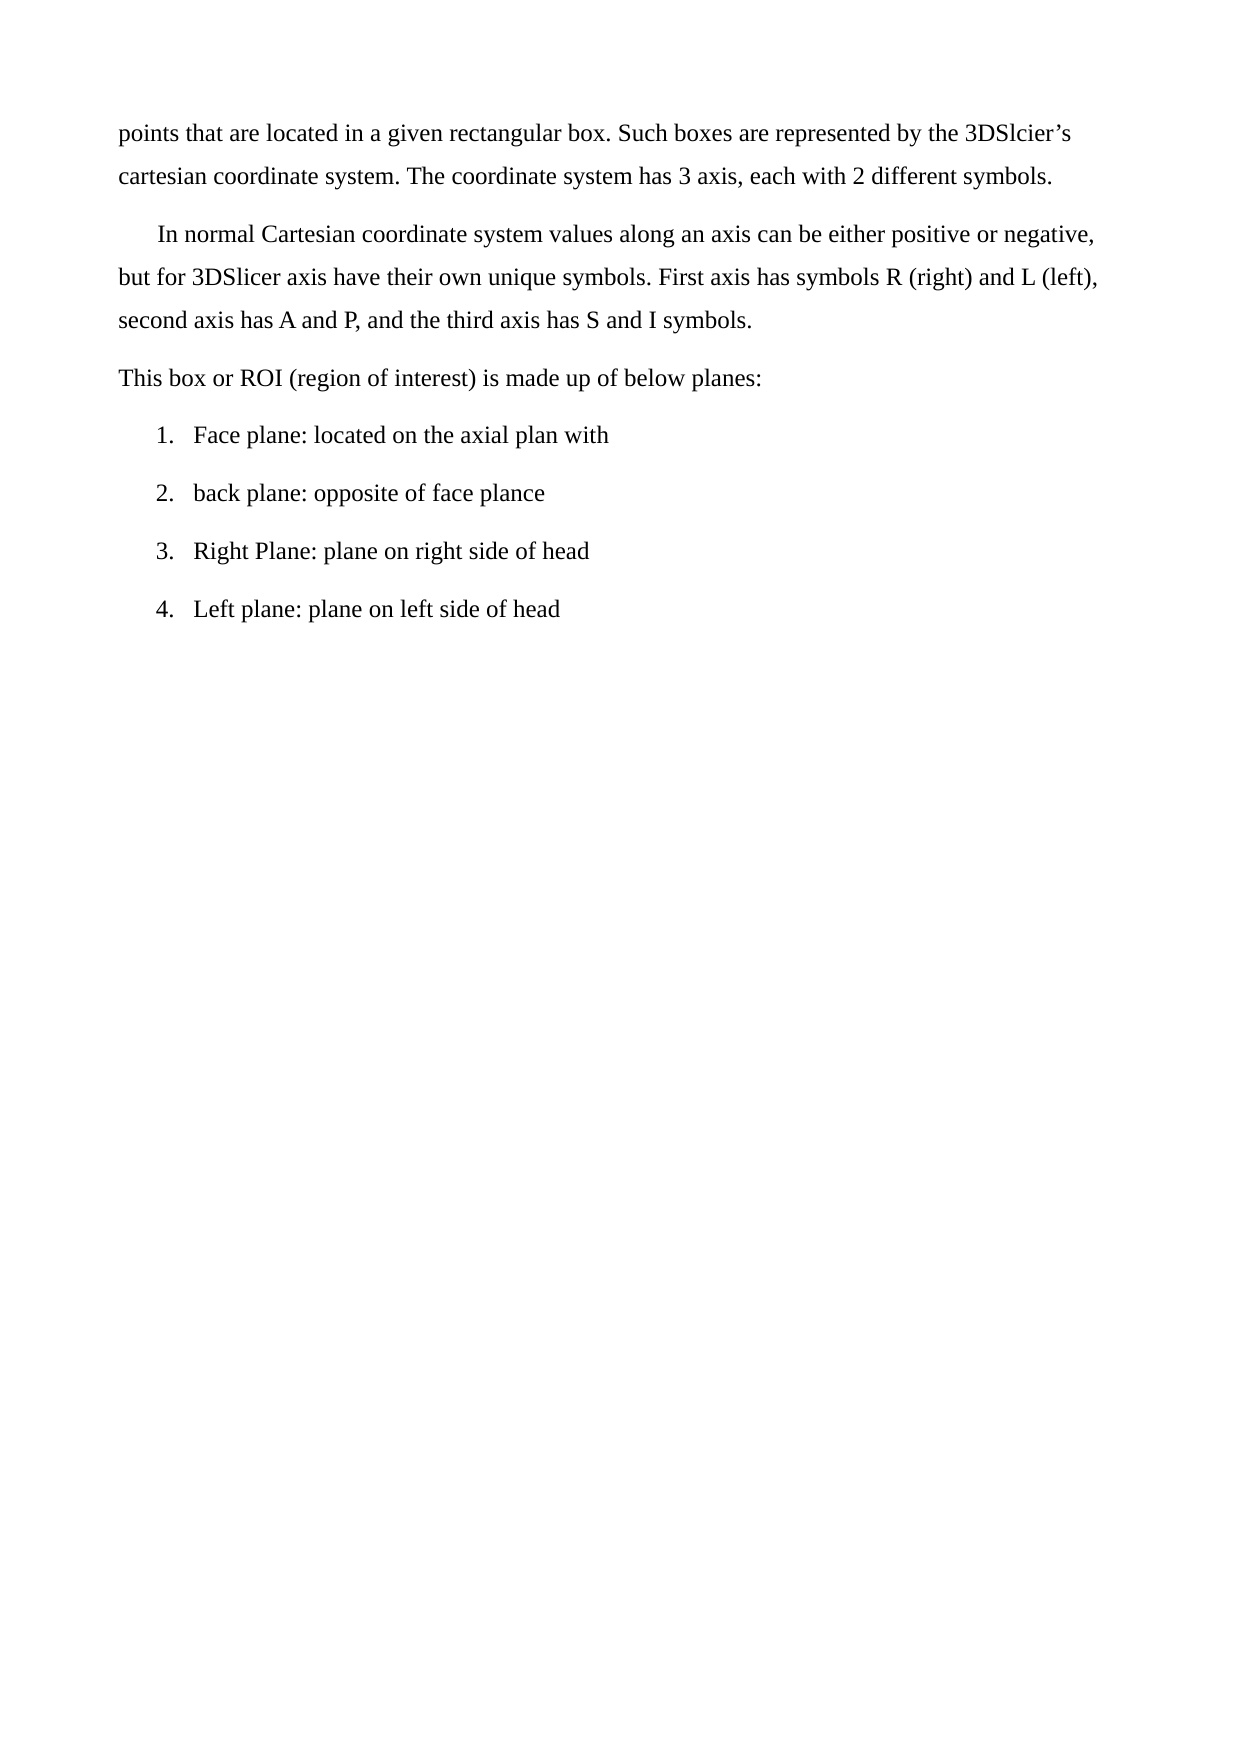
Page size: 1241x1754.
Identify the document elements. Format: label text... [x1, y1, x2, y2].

text points that are located in a given rectangular box. Such boxes are represented by the 3DSlcier’s cartesian coordinate system. The coordinate system has 3 axis, each with 2 different symbols. [118, 118, 1122, 190]
list Face plane: located on the axial plan with [156, 421, 1122, 449]
text In normal Cartesian coordinate system values along an axis can be either positive or negative, but for 3DSlicer axis have their own unique symbols. First axis has symbols R (right) and L (left), second axis has A and P, and the third axis has S and I symbols. [118, 219, 1122, 334]
list back plane: opposite of face plance [156, 478, 1122, 507]
text This box or ROI (region of interest) is made up of below planes: [118, 363, 1122, 392]
list Left plane: plane on left side of head [156, 594, 1122, 622]
list Right Plane: plane on right side of head [156, 536, 1122, 565]
